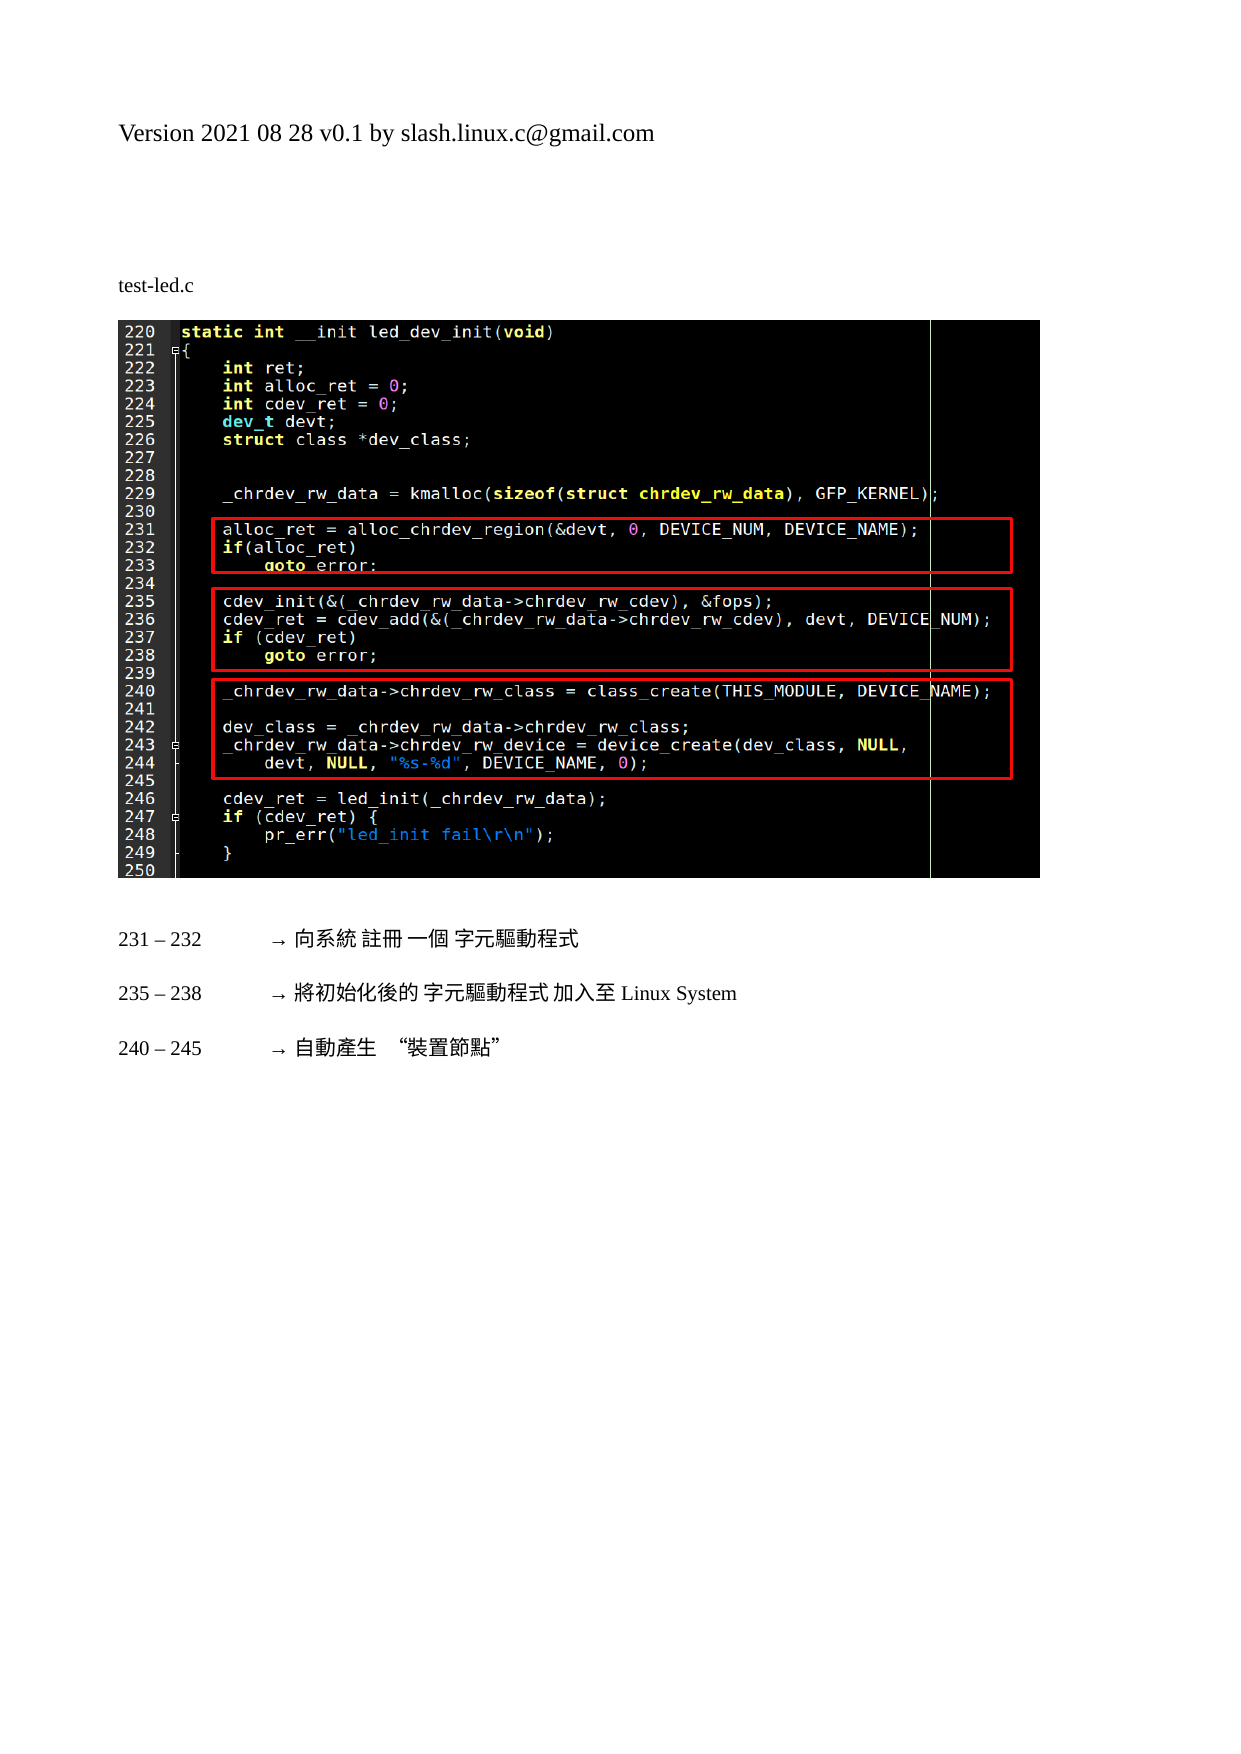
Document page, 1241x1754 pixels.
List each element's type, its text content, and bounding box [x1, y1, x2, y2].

text test-led.c [118, 273, 1122, 297]
text 235 – 238 → 將初始化後的 字元驅動程式 加入至 Linux System [118, 977, 1122, 1007]
picture [118, 320, 1040, 878]
text 240 – 245 → 自動產生 “裝置節點” [118, 1031, 1122, 1061]
text 231 – 232 → 向系統 註冊 一個 字元驅動程式 [118, 922, 1122, 952]
